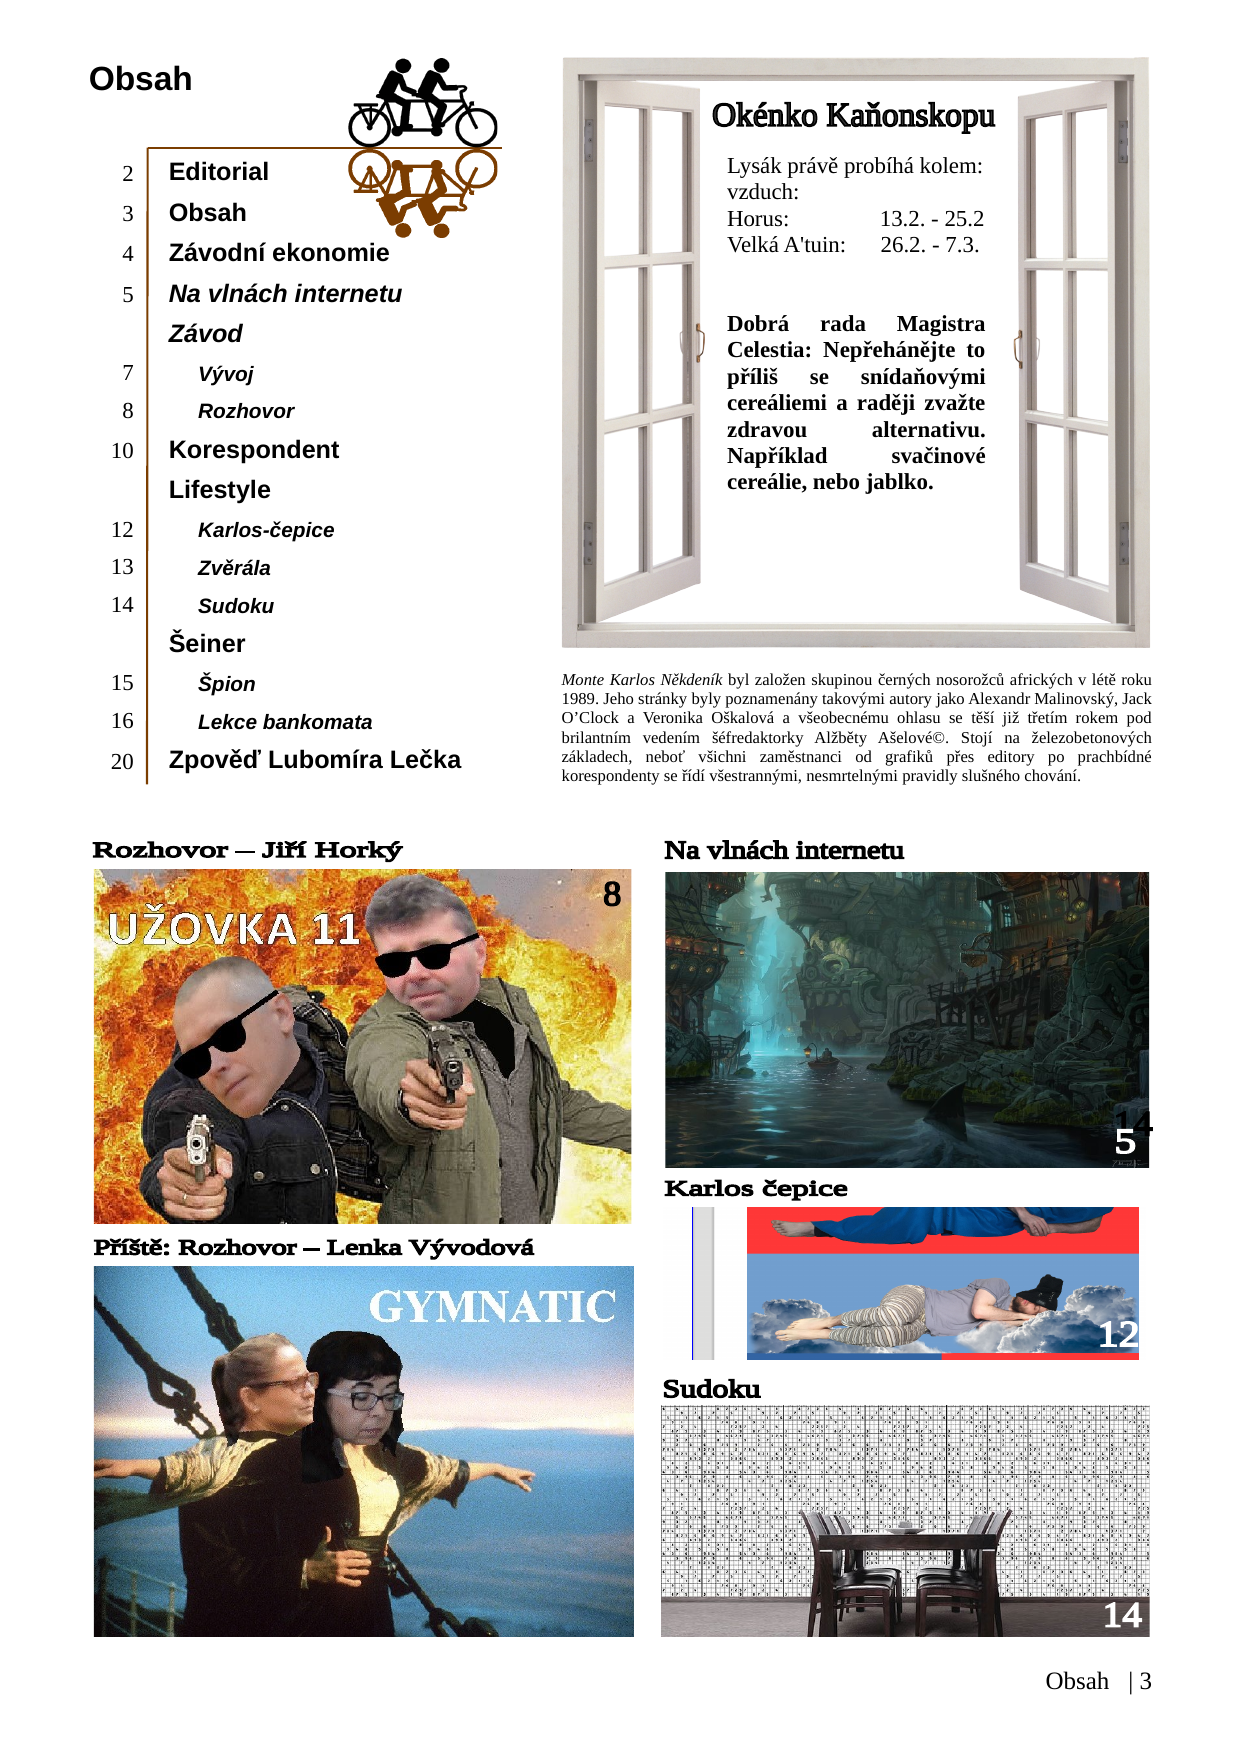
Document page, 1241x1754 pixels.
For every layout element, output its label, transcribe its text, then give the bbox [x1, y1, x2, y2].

table_cell 10 [92, 429, 146, 469]
table_cell Obsah [151, 192, 348, 232]
table_cell Šeiner [151, 623, 1093, 664]
table_cell Obsah [151, 780, 1093, 820]
table_cell 13 [92, 548, 146, 586]
picture [93, 869, 632, 1224]
table_cell Závod [151, 313, 561, 353]
table_cell Zvěrála [151, 548, 561, 586]
table_cell Karlos-čepice [151, 510, 561, 548]
picture [661, 1405, 1150, 1637]
table_cell [92, 313, 146, 353]
table_header Editorial [151, 151, 348, 192]
table_cell [92, 780, 151, 820]
table_cell [498, 192, 561, 232]
table_cell 5 [92, 273, 146, 313]
picture [348, 58, 498, 238]
table_cell Na vlnách internetu [151, 273, 561, 313]
subtitle Obsah [88, 59, 348, 98]
table_cell 16 [92, 702, 146, 739]
table_cell [92, 623, 146, 664]
table_cell [92, 470, 146, 510]
table_cell Závodní ekonomie [151, 232, 561, 273]
table_header [498, 151, 561, 192]
table_cell Lekce bankomata [151, 702, 1093, 739]
table_cell Vývoj [151, 354, 561, 391]
table_header 2 [92, 151, 146, 192]
table_cell 15 [92, 664, 146, 702]
picture [665, 1127, 1150, 1168]
table_cell 14 [92, 586, 146, 623]
picture [985, 1242, 1146, 1360]
table_cell 3 [92, 192, 146, 232]
table_cell Lifestyle [151, 470, 561, 510]
table_cell Korespondent [151, 429, 561, 469]
table_cell 12 [92, 510, 146, 548]
table_cell 4 [92, 232, 146, 273]
table_cell 7 [92, 354, 146, 391]
table_cell Špion [151, 664, 1093, 702]
picture [561, 57, 1151, 648]
picture [93, 1266, 634, 1637]
table_cell Zpověď Lubomíra Lečka [151, 739, 1093, 780]
table_cell Sudoku [151, 586, 561, 623]
table_cell Rozhovor [151, 391, 561, 429]
table_cell 20 [92, 739, 145, 780]
table_cell 8 [92, 391, 146, 429]
subtitle [498, 59, 561, 98]
